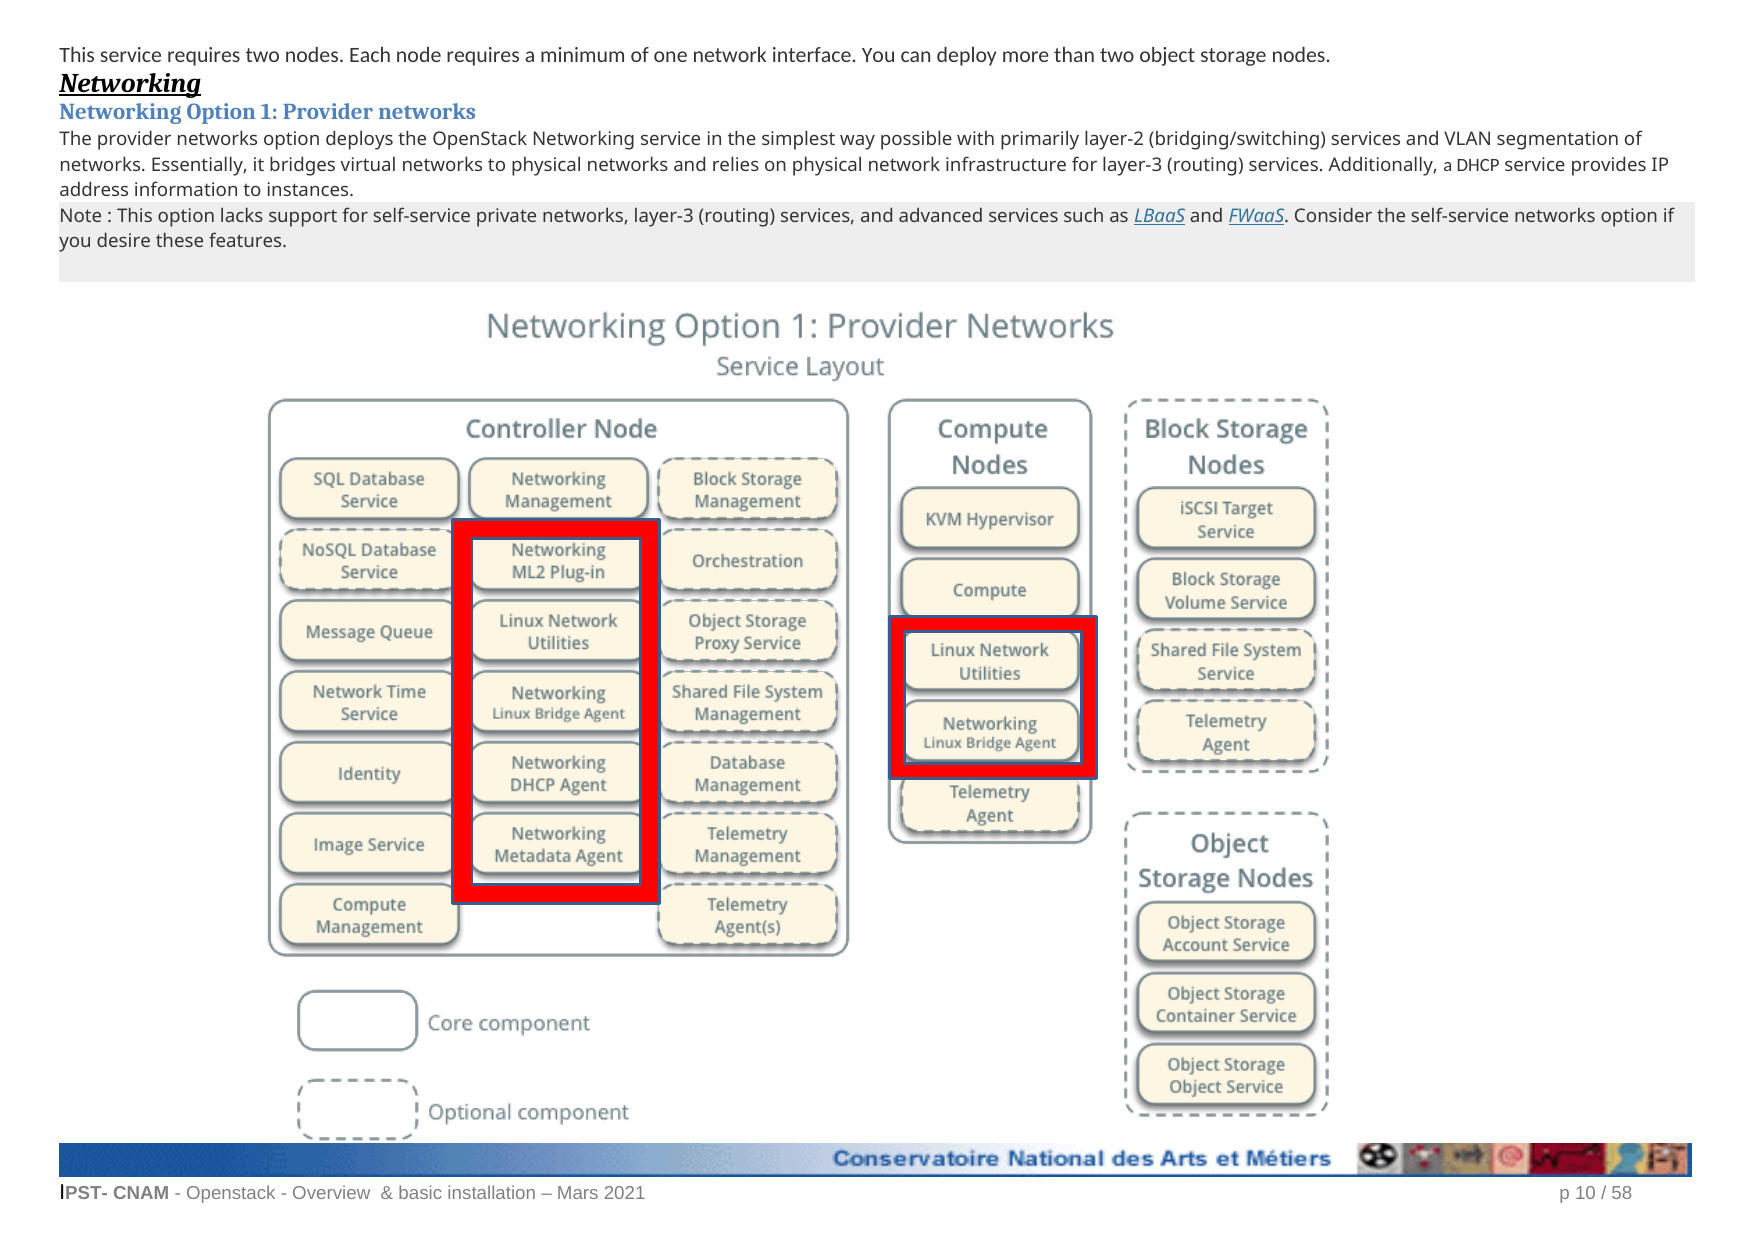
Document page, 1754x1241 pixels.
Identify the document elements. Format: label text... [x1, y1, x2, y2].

text This service requires two nodes. Each node requires a minimum of one network interface. You can deploy more than two object storage nodes. [59, 41, 1695, 68]
text Note : This option lacks support for self-service private networks, layer-3 (routing) services, and advanced services such as LBaaS and FWaaS. Consider the self-service networks option if you desire these features. [59, 202, 1695, 253]
text The provider networks option deploys the OpenStack Networking service in the simplest way possible with primarily layer-2 (bridging/switching) services and VLAN segmentation of networks. Essentially, it bridges virtual networks to physical networks and relies on physical network infrastructure for layer-3 (routing) services. Additionally, a DHCP service provides IP address information to instances. [59, 126, 1695, 202]
picture [246, 302, 1351, 1144]
subtitle Networking [59, 68, 1695, 99]
subtitle Networking Option 1: Provider networks [59, 99, 1695, 126]
